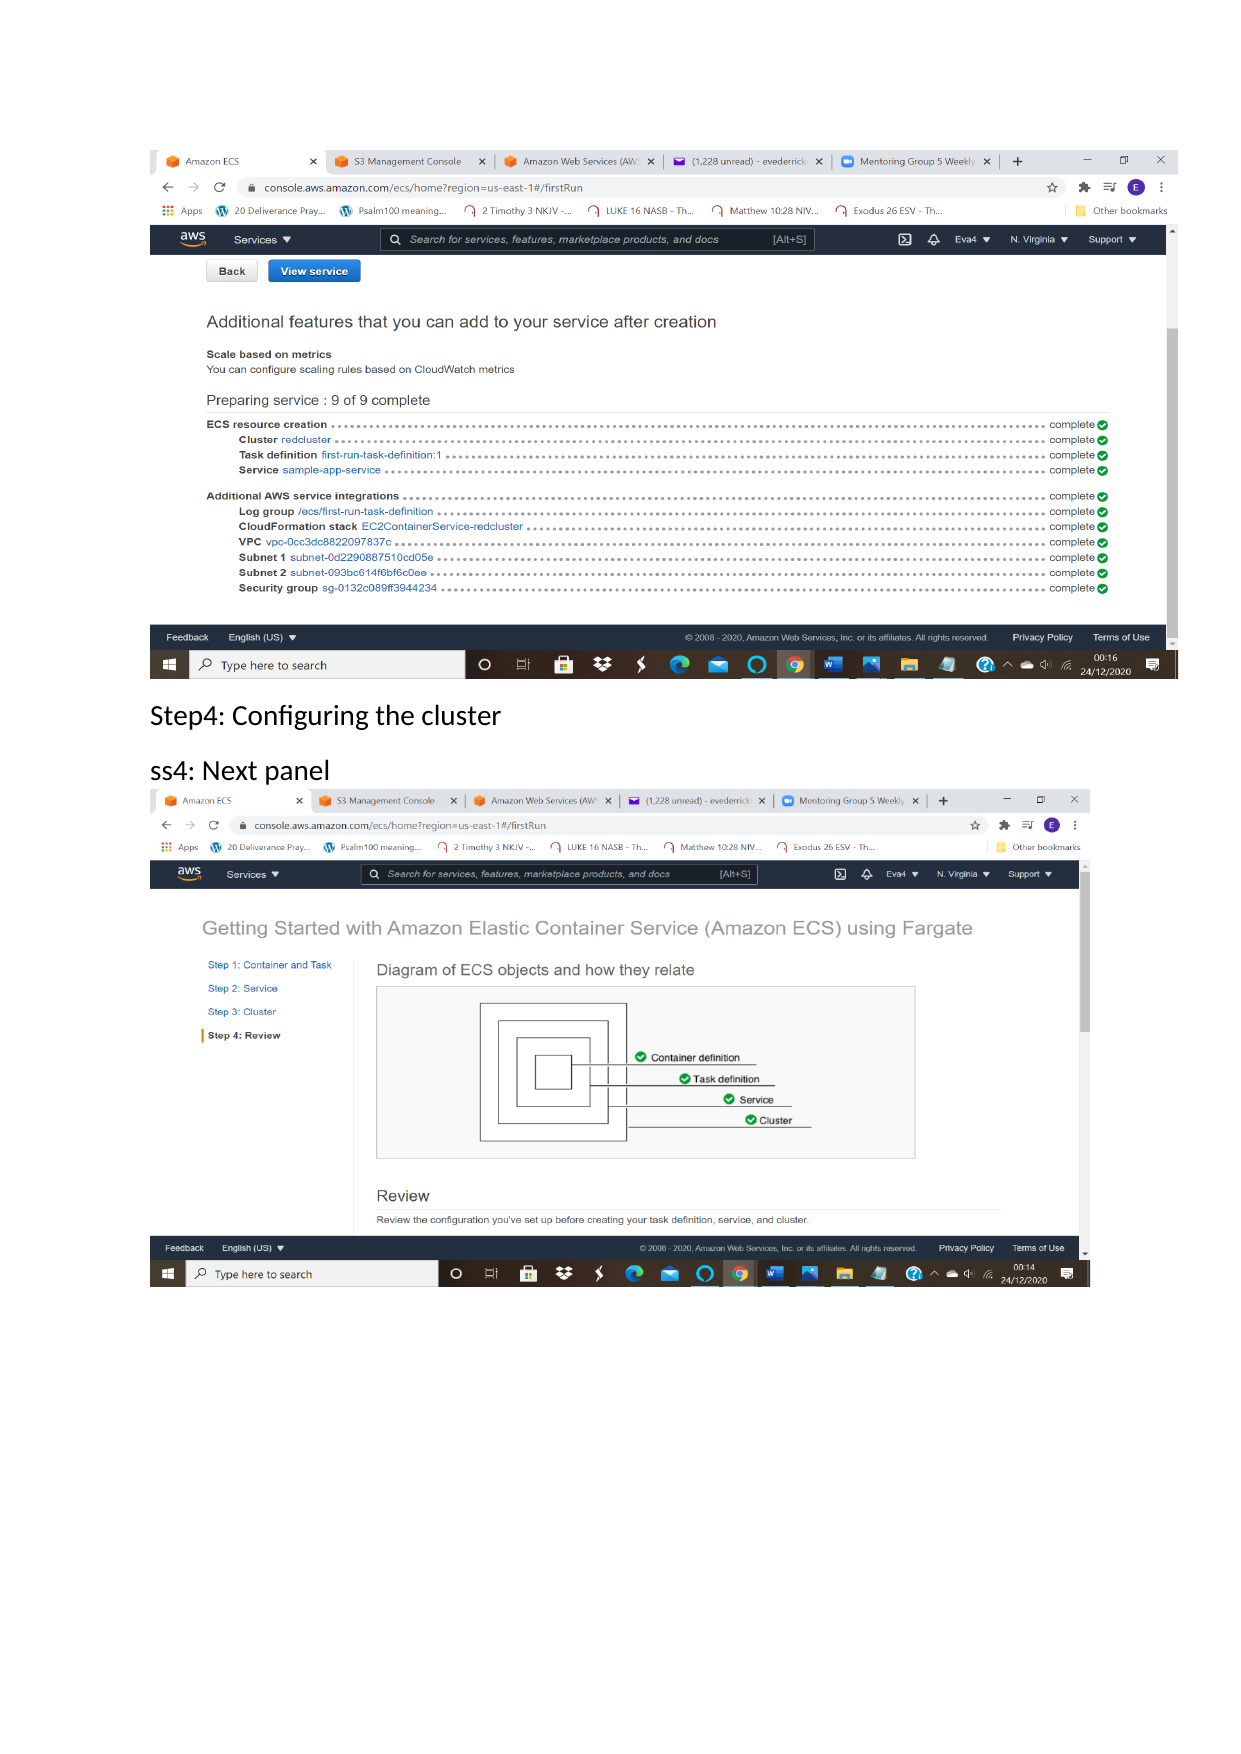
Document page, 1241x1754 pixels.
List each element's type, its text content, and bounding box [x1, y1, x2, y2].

text Step4: Configuring the cluster [150, 697, 1090, 733]
text ss4: Next panel [150, 752, 1090, 789]
